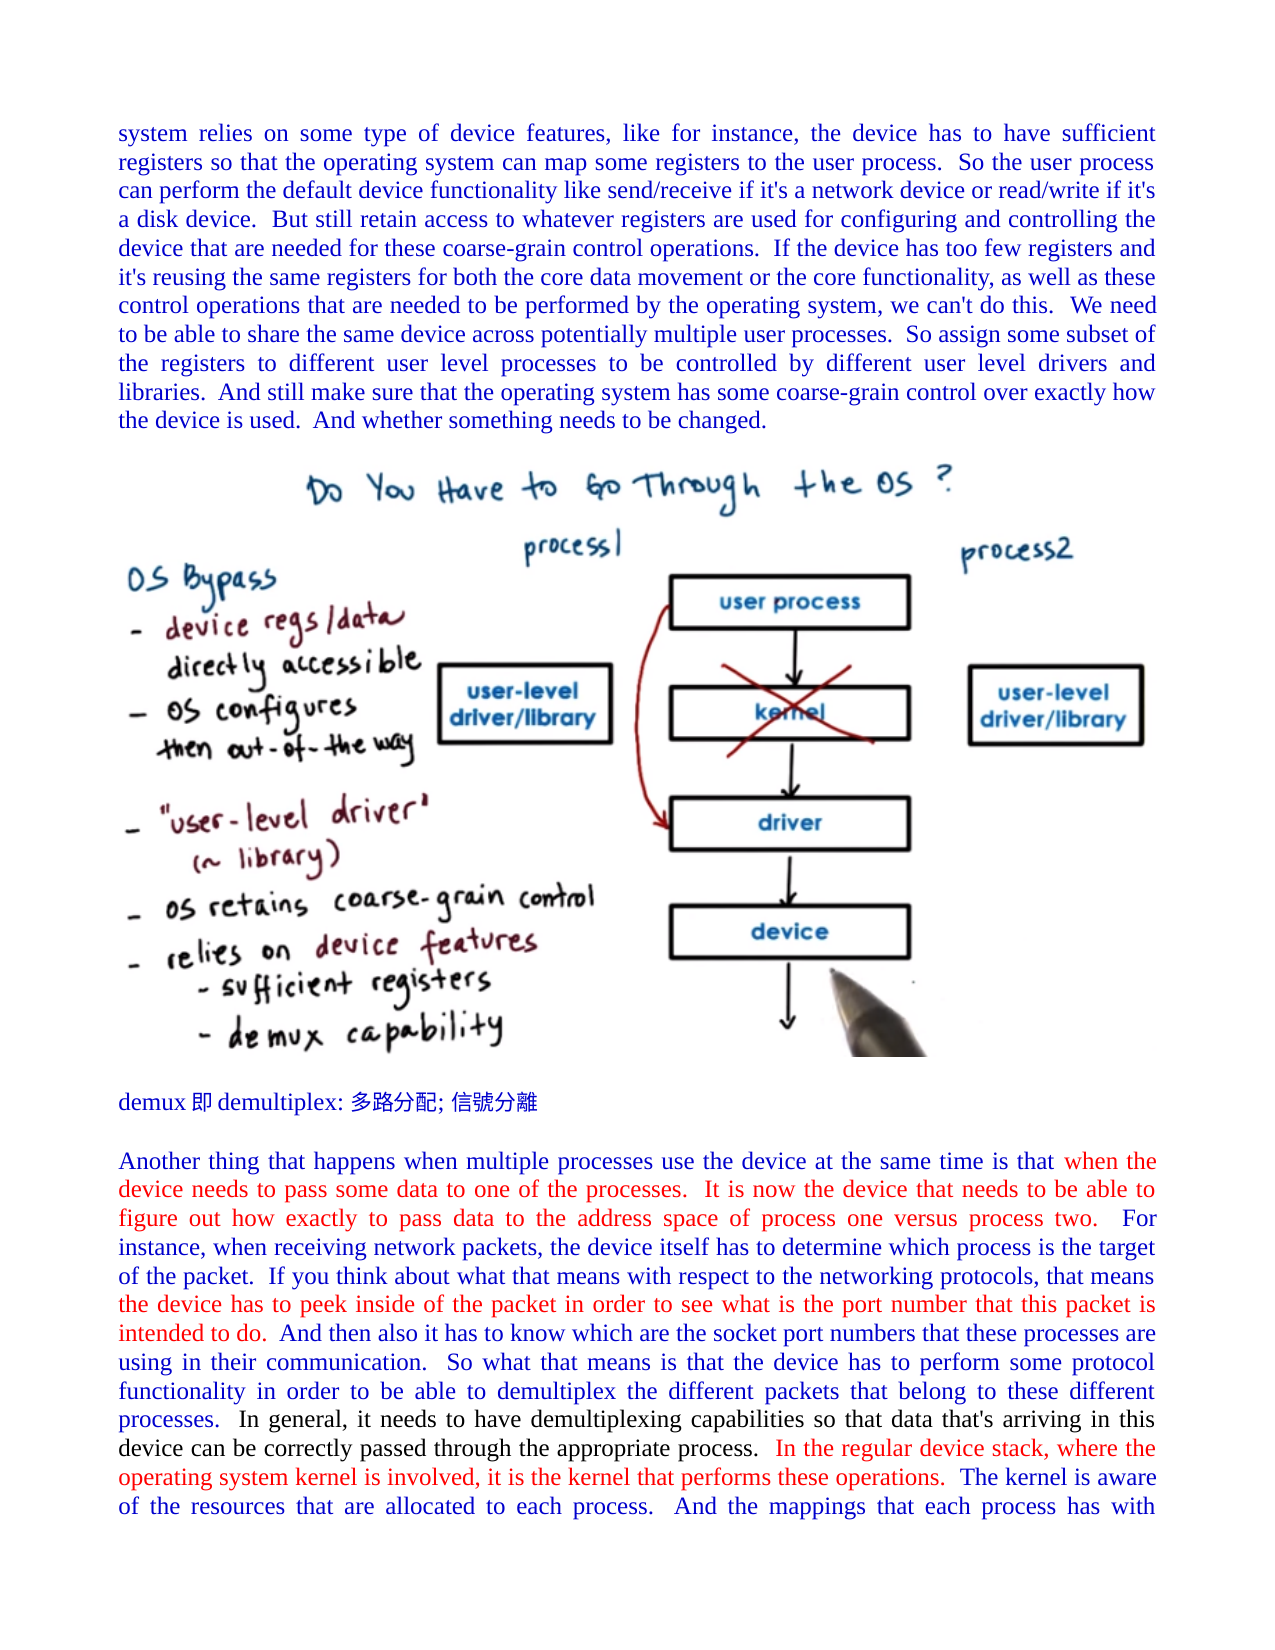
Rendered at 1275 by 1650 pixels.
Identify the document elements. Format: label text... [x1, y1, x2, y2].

text Another thing that happens when multiple processes use the device at the same time is that when the device needs to pass some data to one of the processes. It is now the device that needs to be able to figure out how exactly to pass data to the address space of process one versus process two. For instance, when receiving network packets, the device itself has to determine which process is the target of the packet. If you think about what that means with respect to the networking protocols, that means the device has to peek inside of the packet in order to see what is the port number that this packet is intended to do. And then also it has to know which are the socket port numbers that these processes are using in their communication. So what that means is that the device has to perform some protocol functionality in order to be able to demultiplex the different packets that belong to these different processes. In general, it needs to have demultiplexing capabilities so that data that's arriving in this device can be correctly passed through the appropriate process. In the regular device stack, where the operating system kernel is involved, it is the kernel that performs these operations. The kernel is aware of the resources that are allocated to each process. And the mappings that each process has with [118, 1146, 1157, 1519]
text demux即demultiplex: 多路分配; 信號分離 [118, 1085, 1157, 1117]
picture [118, 463, 1157, 1057]
text system relies on some type of device features, like for instance, the device has to have sufficient registers so that the operating system can map some registers to the user process. So the user process can perform the default device functionality like send/receive if it's a network device or read/write if it's a disk device. But still retain access to whatever registers are used for configuring and controlling the device that are needed for these coarse-grain control operations. If the device has too few registers and it's reusing the same registers for both the core data movement or the core functionality, as well as these control operations that are needed to be performed by the operating system, we can't do this. We need to be able to share the same device across potentially multiple user processes. So assign some subset of the registers to different user level processes to be controlled by different user level drivers and libraries. And still make sure that the operating system has some coarse-grain control over exactly how the device is used. And whether something needs to be changed. [118, 118, 1157, 434]
